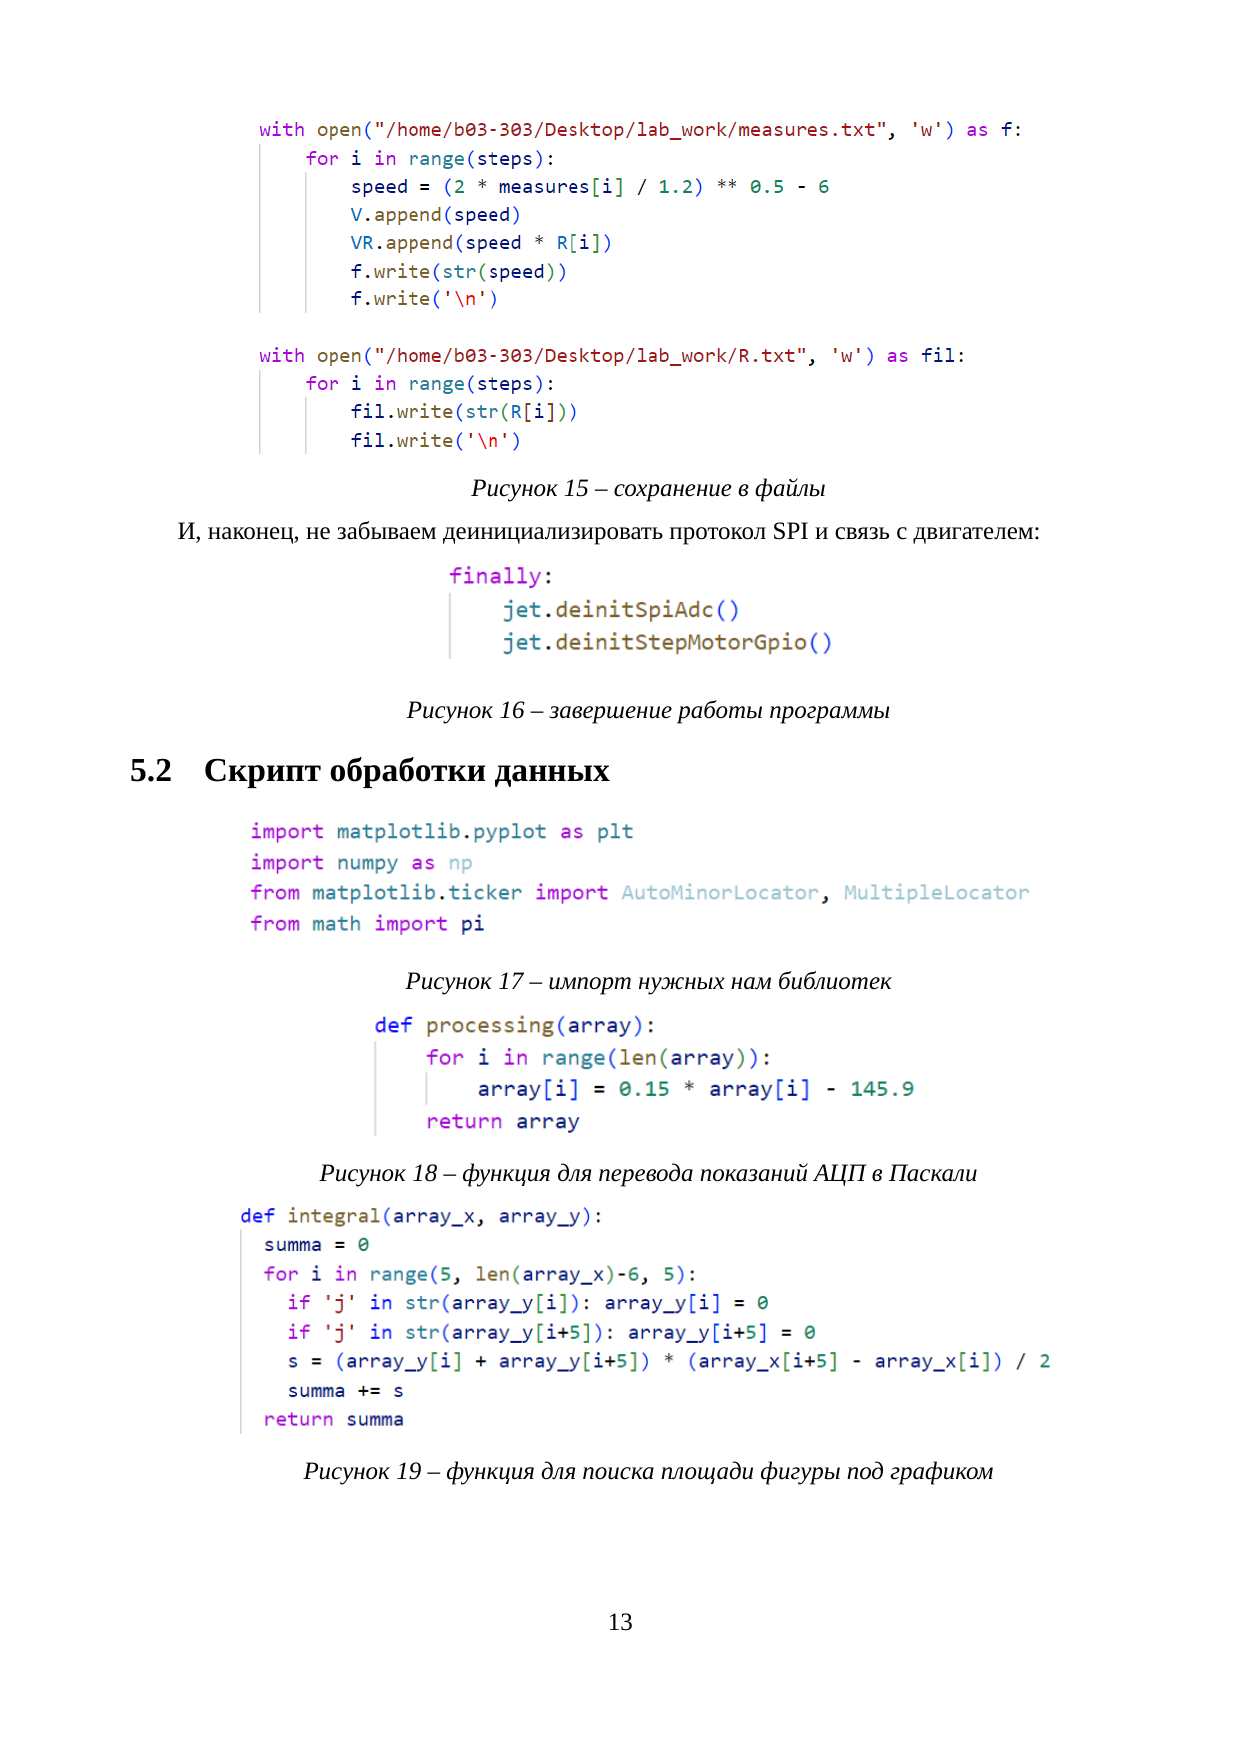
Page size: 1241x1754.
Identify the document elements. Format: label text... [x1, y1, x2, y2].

text И, наконец, не забываем деинициализировать протокол SPI и связь с двигателем: [118, 516, 1122, 544]
picture [371, 1009, 929, 1144]
text Рисунок 16 – завершение работы программы [118, 695, 1122, 723]
text Рисунок 17 – импорт нужных нам библиотек [118, 966, 1122, 995]
text Рисунок 15 – сохранение в файлы [118, 473, 1122, 501]
subtitle Скрипт обработки данных [130, 750, 1122, 788]
picture [247, 819, 1053, 952]
picture [256, 118, 1043, 459]
picture [236, 1201, 1063, 1442]
text Рисунок 19 – функция для поиска площади фигуры под графиком [118, 1456, 1122, 1484]
text Рисунок 18 – функция для перевода показаний АЦП в Паскали [118, 1158, 1122, 1187]
picture [441, 558, 858, 681]
